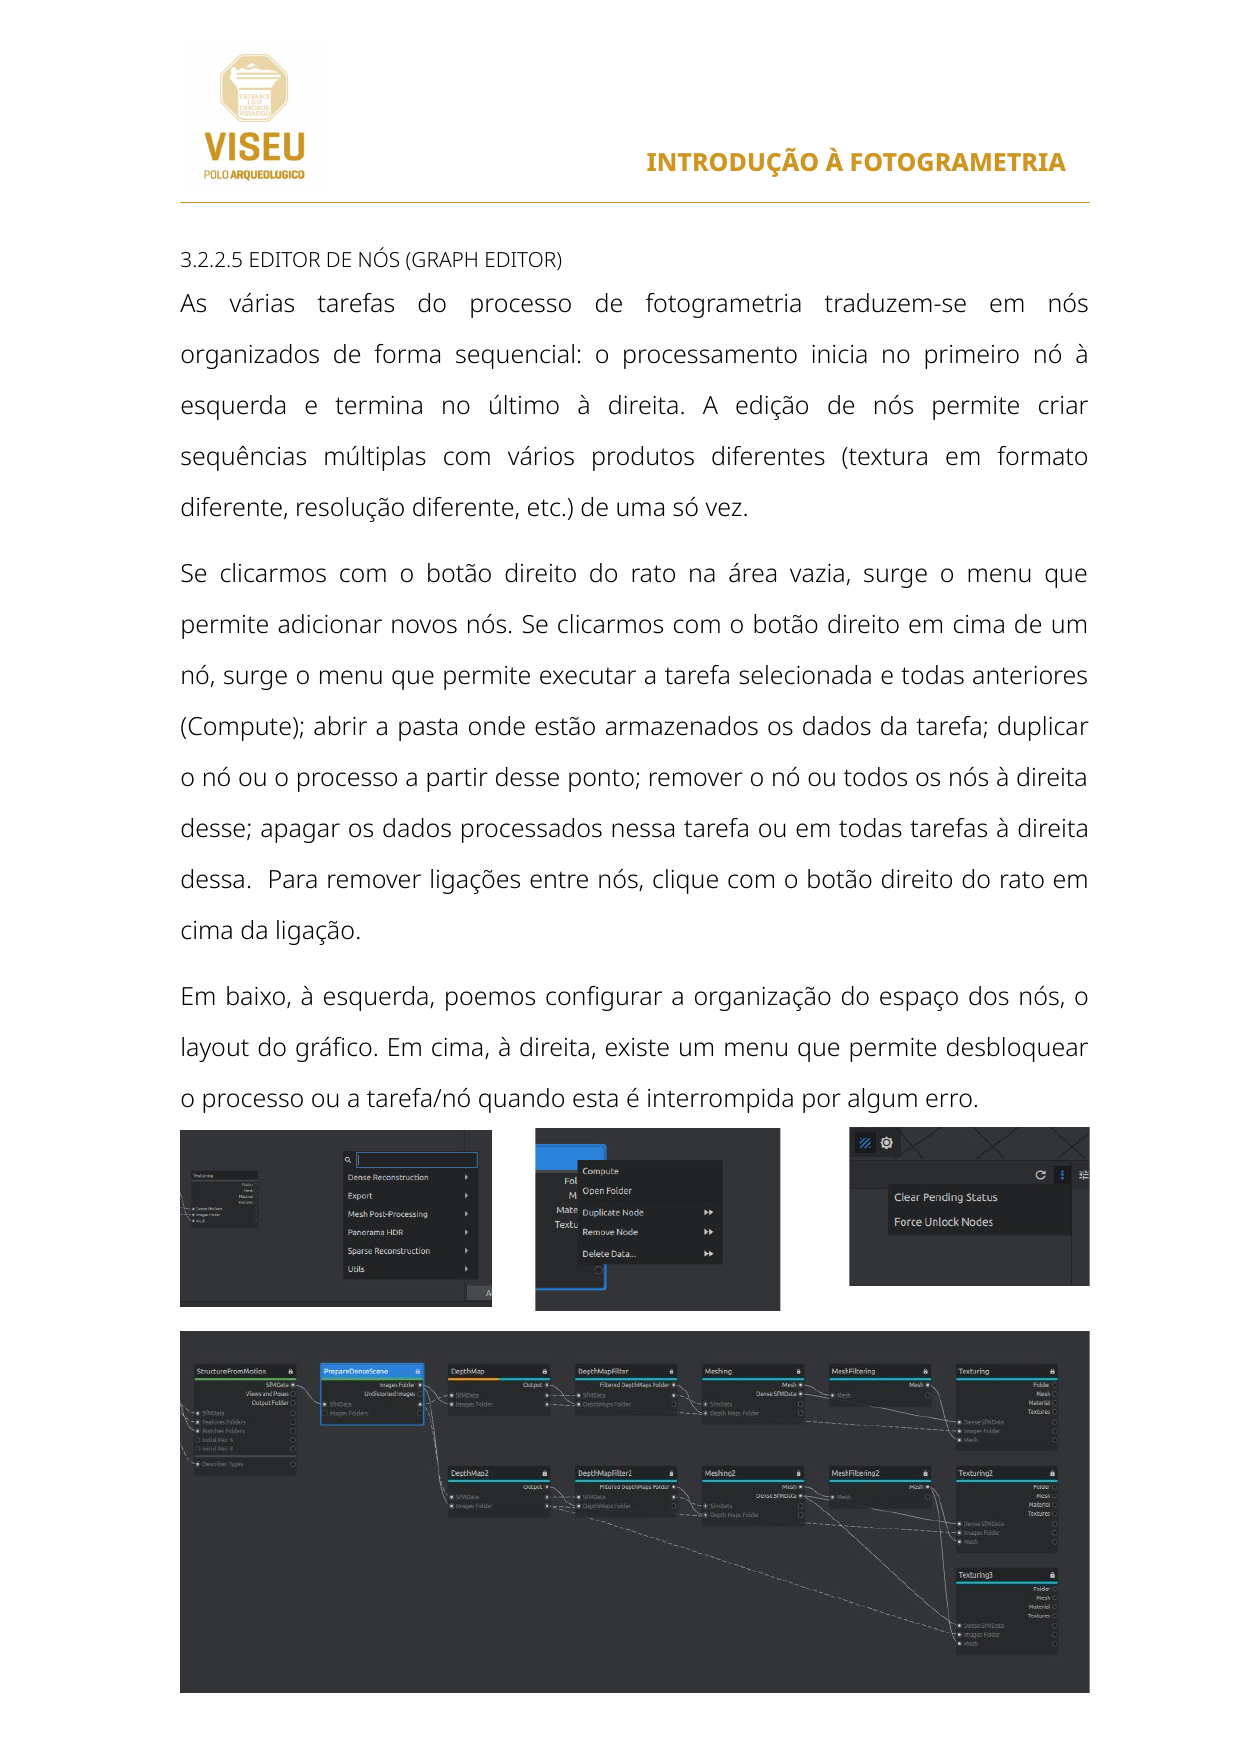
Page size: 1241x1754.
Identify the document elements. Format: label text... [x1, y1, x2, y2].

text As várias tarefas do processo de fotogrametria traduzem-se em nós organizados de forma sequencial: o processamento inicia no primeiro nó à esquerda e termina no último à direita. A edição de nós permite criar sequências múltiplas com vários produtos diferentes (textura em formato diferente, resolução diferente, etc.) de uma só vez. [180, 286, 1090, 524]
subtitle 3.2.2.5 Editor de nós (Graph editor) [180, 245, 1090, 273]
picture [180, 1331, 1090, 1693]
text Em baixo, à esquerda, poemos configurar a organização do espaço dos nós, o layout do gráfico. Em cima, à direita, existe um menu que permite desbloquear o processo ou a tarefa/nó quando esta é interrompida por algum erro. [180, 978, 1090, 1115]
text Se clicarmos com o botão direito do rato na área vazia, surge o menu que permite adicionar novos nós. Se clicarmos com o botão direito em cima de um nó, surge o menu que permite executar a tarefa selecionada e todas anteriores (Compute); abrir a pasta onde estão armazenados os dados da tarefa; duplicar o nó ou o processo a partir desse ponto; remover o nó ou todos os nós à direita desse; apagar os dados processados nessa tarefa ou em todas tarefas à direita dessa. Para remover ligações entre nós, clique com o botão direito do rato em cima da ligação. [180, 556, 1090, 947]
picture [849, 1127, 1090, 1286]
picture [535, 1128, 781, 1311]
picture [180, 1130, 492, 1307]
